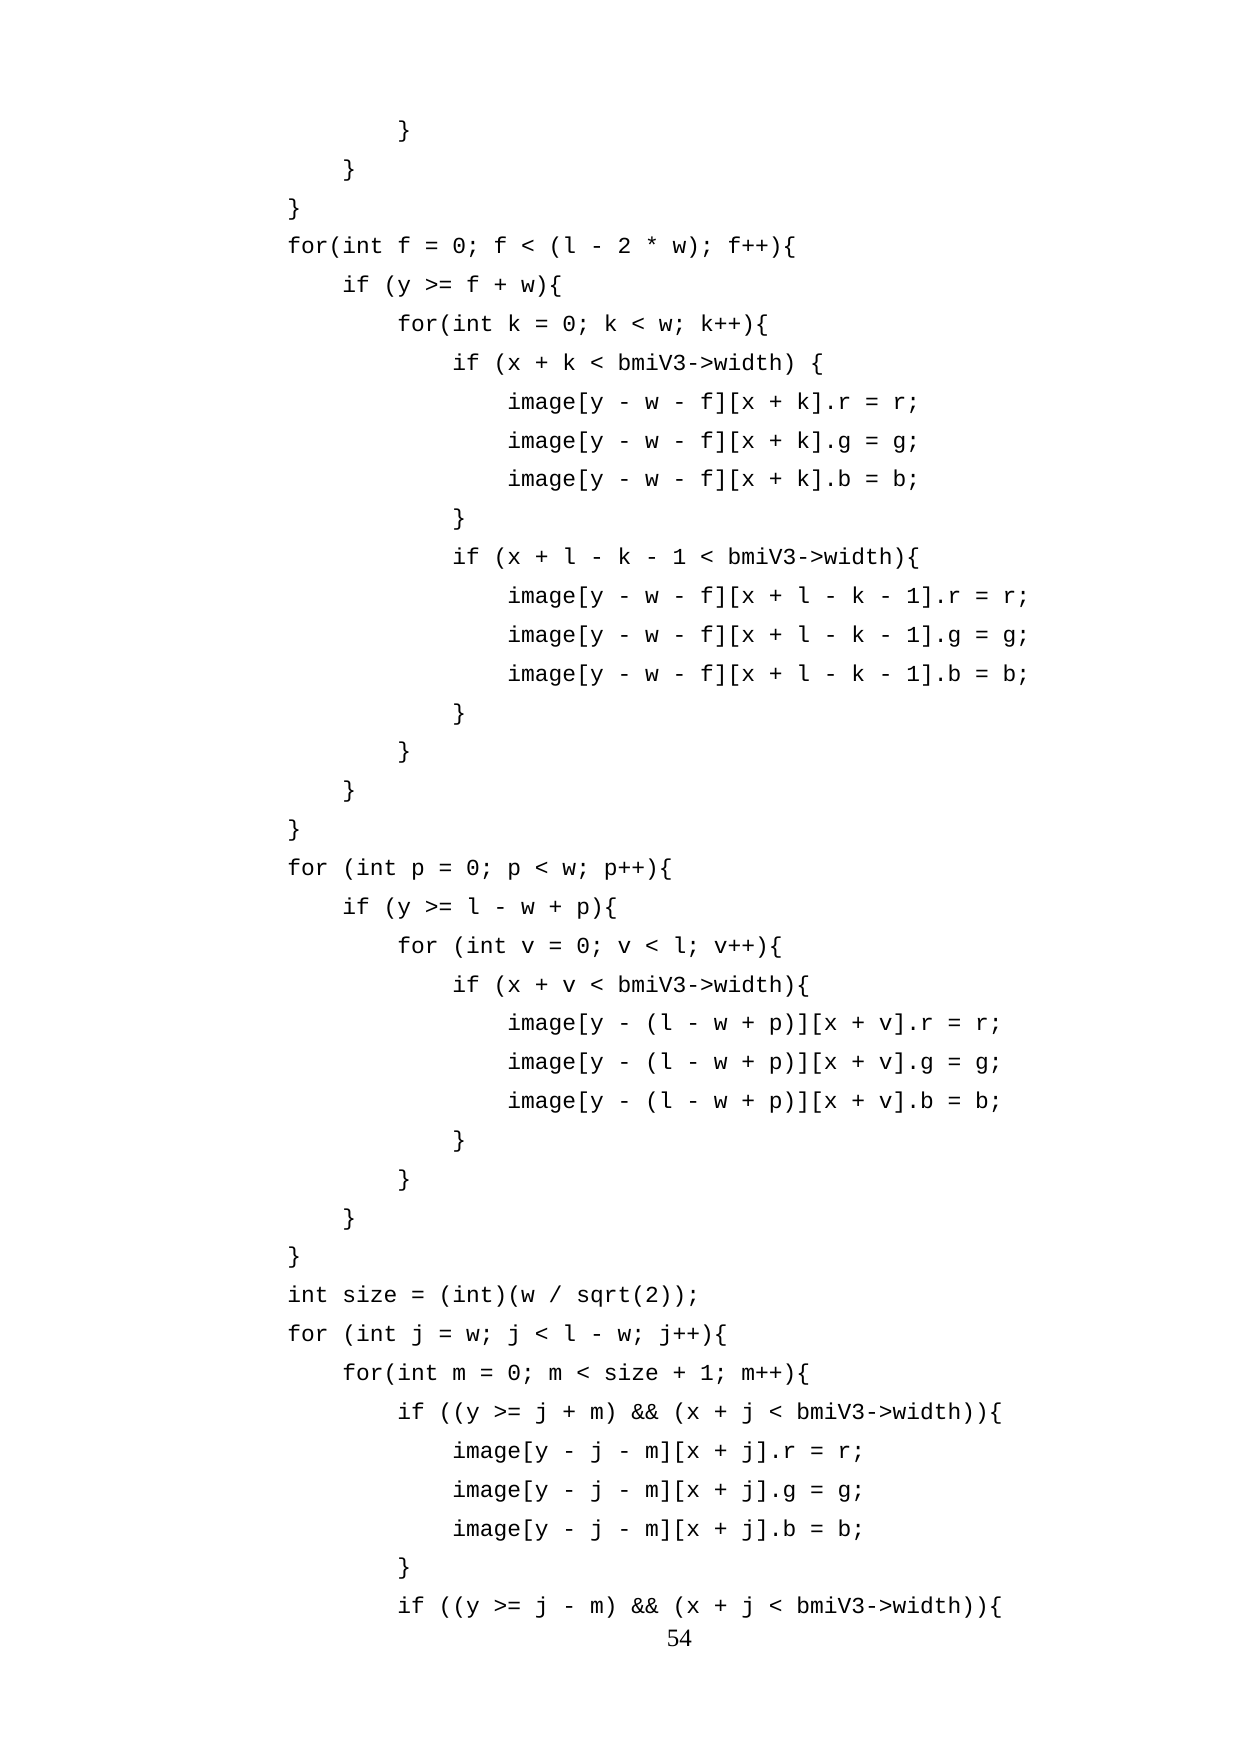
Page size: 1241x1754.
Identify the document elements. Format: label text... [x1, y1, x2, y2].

text image[y - w - f][x + k].r = r; [177, 390, 1181, 416]
text } [177, 1128, 1181, 1154]
text for(int f = 0; f < (l - 2 * w); f++){ [177, 235, 1181, 261]
text for (int j = w; j < l - w; j++){ [177, 1323, 1181, 1348]
text } [177, 1245, 1181, 1271]
text if (x + v < bmiV3->width){ [177, 973, 1181, 999]
text if ((y >= j - m) && (x + j < bmiV3->width)){ [177, 1594, 1181, 1621]
text } [177, 507, 1181, 533]
text for(int k = 0; k < w; k++){ [177, 312, 1181, 338]
text for(int m = 0; m < size + 1; m++){ [177, 1361, 1181, 1387]
text } [177, 157, 1181, 183]
text if (y >= f + w){ [177, 273, 1181, 299]
text image[y - j - m][x + j].b = b; [177, 1517, 1181, 1543]
text } [177, 1556, 1181, 1582]
text for (int v = 0; v < l; v++){ [177, 934, 1181, 960]
text image[y - (l - w + p)][x + v].g = g; [177, 1051, 1181, 1077]
text } [177, 1167, 1181, 1193]
text image[y - j - m][x + j].g = g; [177, 1478, 1181, 1504]
text } [177, 701, 1181, 727]
text } [177, 1206, 1181, 1232]
text for (int p = 0; p < w; p++){ [177, 856, 1181, 882]
text image[y - w - f][x + k].g = g; [177, 429, 1181, 455]
text image[y - (l - w + p)][x + v].r = r; [177, 1012, 1181, 1038]
text } [177, 817, 1181, 843]
text int size = (int)(w / sqrt(2)); [177, 1284, 1181, 1310]
text if (x + k < bmiV3->width) { [177, 351, 1181, 377]
text image[y - w - f][x + l - k - 1].b = b; [177, 662, 1181, 688]
text image[y - w - f][x + k].b = b; [177, 468, 1181, 494]
text } [177, 118, 1181, 144]
text if (x + l - k - 1 < bmiV3->width){ [177, 546, 1181, 571]
text } [177, 779, 1181, 804]
text image[y - (l - w + p)][x + v].b = b; [177, 1089, 1181, 1115]
text if ((y >= j + m) && (x + j < bmiV3->width)){ [177, 1400, 1181, 1426]
text } [177, 740, 1181, 766]
text image[y - j - m][x + j].r = r; [177, 1439, 1181, 1465]
text image[y - w - f][x + l - k - 1].g = g; [177, 623, 1181, 649]
text image[y - w - f][x + l - k - 1].r = r; [177, 584, 1181, 610]
text } [177, 196, 1181, 222]
text if (y >= l - w + p){ [177, 895, 1181, 921]
